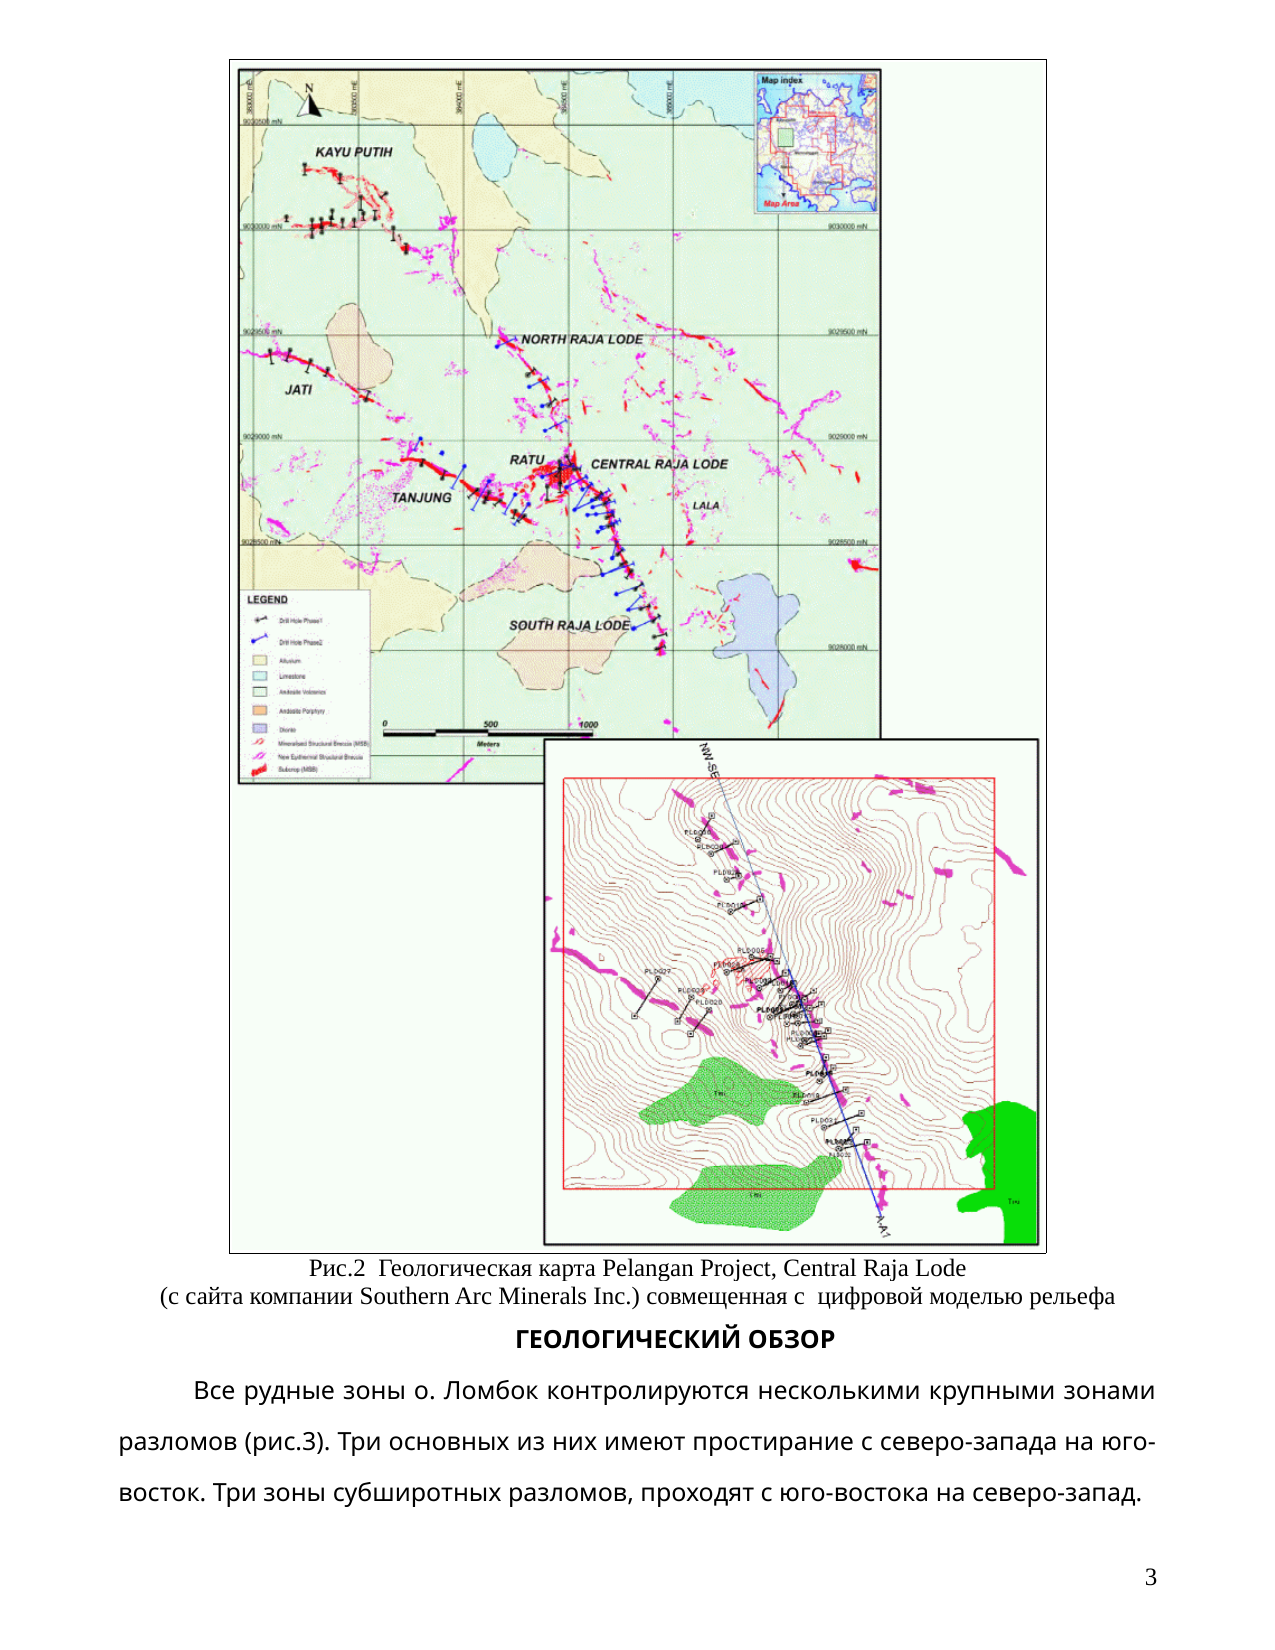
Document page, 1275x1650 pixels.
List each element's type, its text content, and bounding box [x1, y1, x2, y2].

text (с сайта компании Southern Arc Minerals Inc.) совмещенная с цифровой моделью рельефа [118, 1281, 1157, 1310]
text Все рудные зоны о. Ломбок контролируются несколькими крупными зонами разломов (рис.3). Три основных из них имеют простирание с северо-запада на юго-восток. Три зоны субширотных разломов, проходят с юго-востока на северо-запад. [118, 1373, 1157, 1509]
text Рис.2 Геологическая карта Pelangan Project, Central Raja Lode [118, 59, 1157, 1281]
text ГЕОЛОГИЧЕСКИЙ ОБЗОР [118, 1322, 1157, 1356]
picture [232, 62, 1043, 1250]
